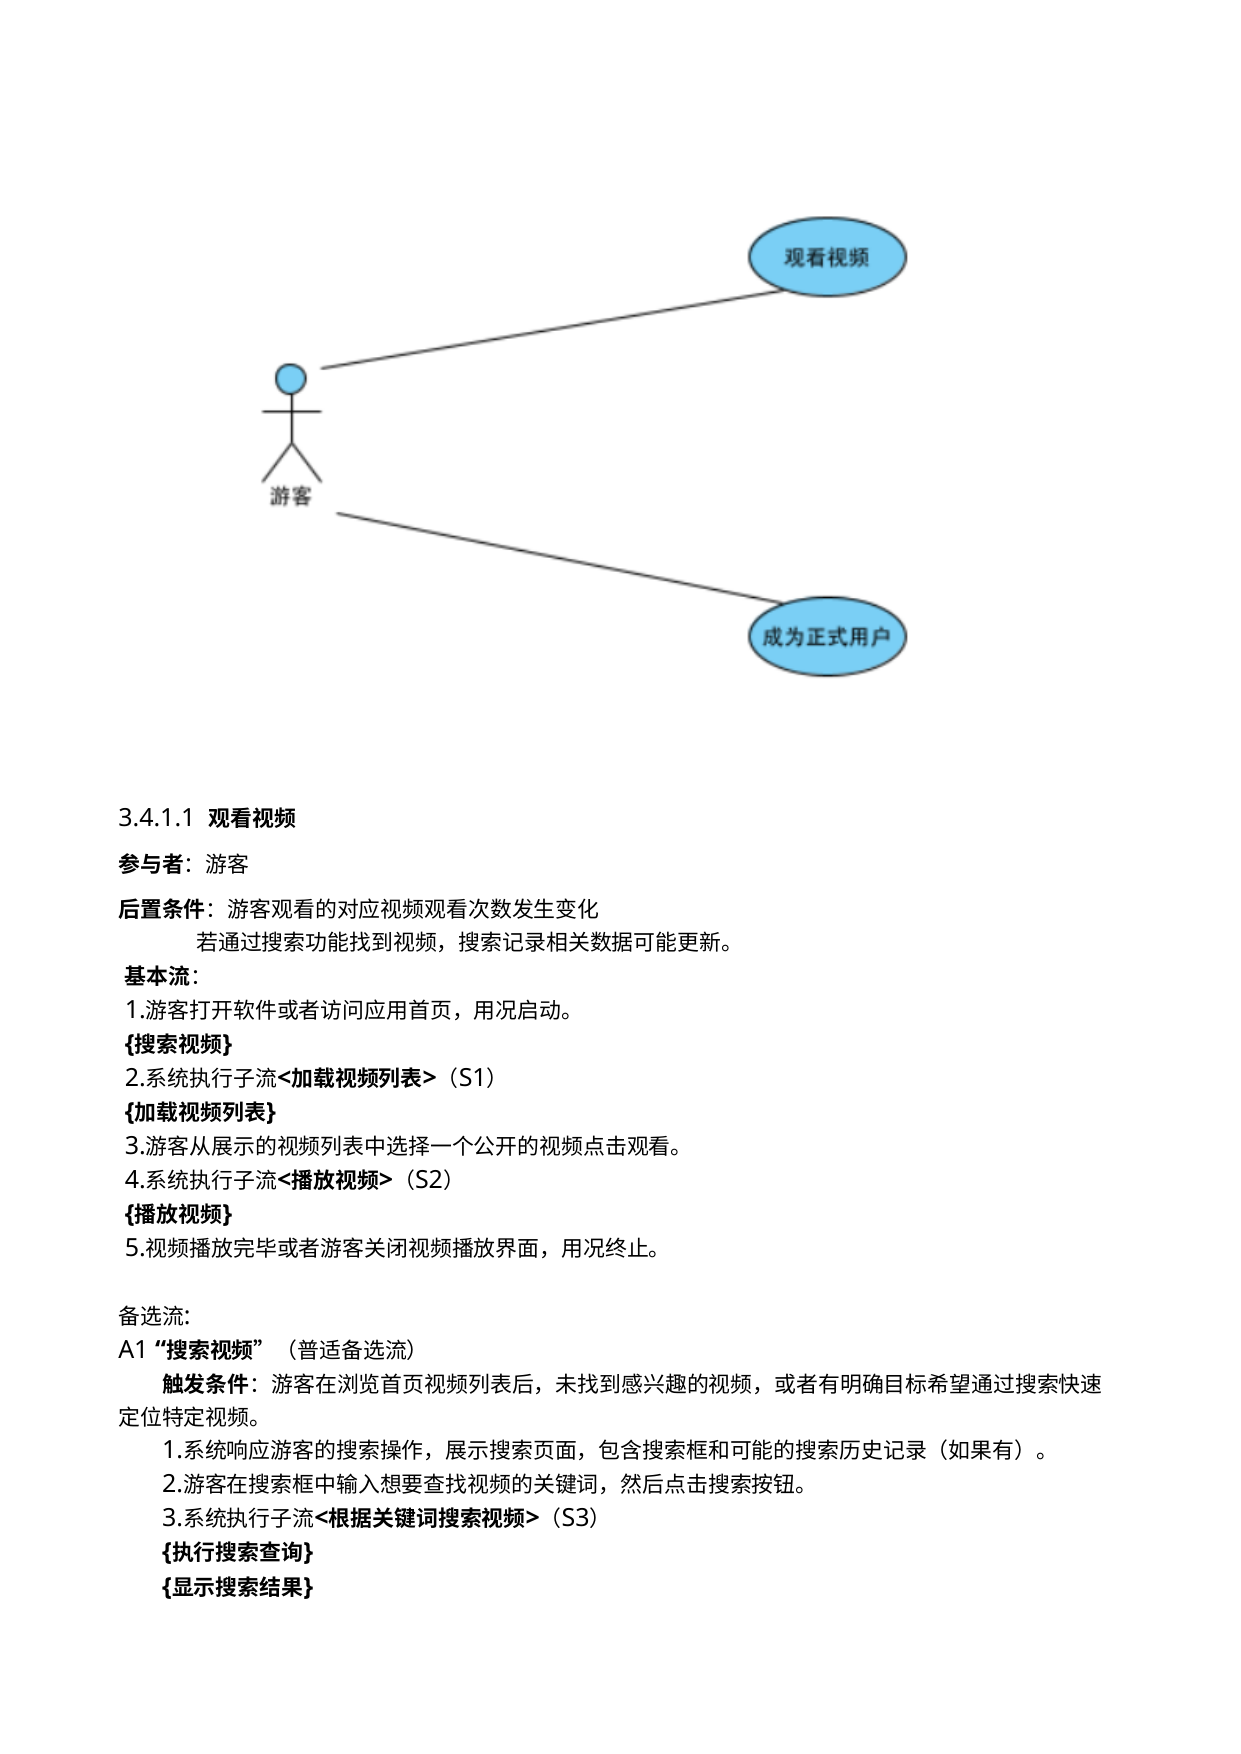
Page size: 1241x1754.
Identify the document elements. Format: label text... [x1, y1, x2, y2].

text 1.游客打开软件或者访问应用首页，用况启动。 [118, 991, 1122, 1026]
text {执行搜索查询} [118, 1534, 1122, 1568]
text 3.游客从展示的视频列表中选择一个公开的视频点击观看。 [118, 1128, 1122, 1162]
text 后置条件：游客观看的对应视频观看次数发生变化 [118, 892, 1122, 923]
text 3.系统执行子流<根据关键词搜索视频>（S3） [118, 1500, 1122, 1534]
subtitle 3.4.1.1 观看视频 [118, 800, 1122, 834]
text {显示搜索结果} [118, 1568, 1122, 1602]
text 若通过搜索功能找到视频，搜索记录相关数据可能更新。 [118, 923, 1122, 957]
text {搜索视频} [118, 1026, 1122, 1059]
text 触发条件：游客在浏览首页视频列表后，未找到感兴趣的视频，或者有明确目标希望通过搜索快速定位特定视频。 [118, 1366, 1122, 1432]
text {加载视频列表} [118, 1094, 1122, 1128]
text {播放视频} [118, 1196, 1122, 1230]
text 备选流: [118, 1298, 1122, 1332]
text 2.系统执行子流<加载视频列表>（S1） [118, 1059, 1122, 1094]
text 基本流： [118, 957, 1122, 991]
picture [177, 187, 1063, 730]
text A1 “搜索视频”（普适备选流） [118, 1332, 1122, 1366]
text 参与者：游客 [118, 847, 1122, 879]
text 5.视频播放完毕或者游客关闭视频播放界面，用况终止。 [118, 1230, 1122, 1264]
text 1.系统响应游客的搜索操作，展示搜索页面，包含搜索框和可能的搜索历史记录（如果有）。 [118, 1432, 1122, 1466]
text 2.游客在搜索框中输入想要查找视频的关键词，然后点击搜索按钮。 [118, 1466, 1122, 1500]
text 4.系统执行子流<播放视频>（S2） [118, 1162, 1122, 1196]
